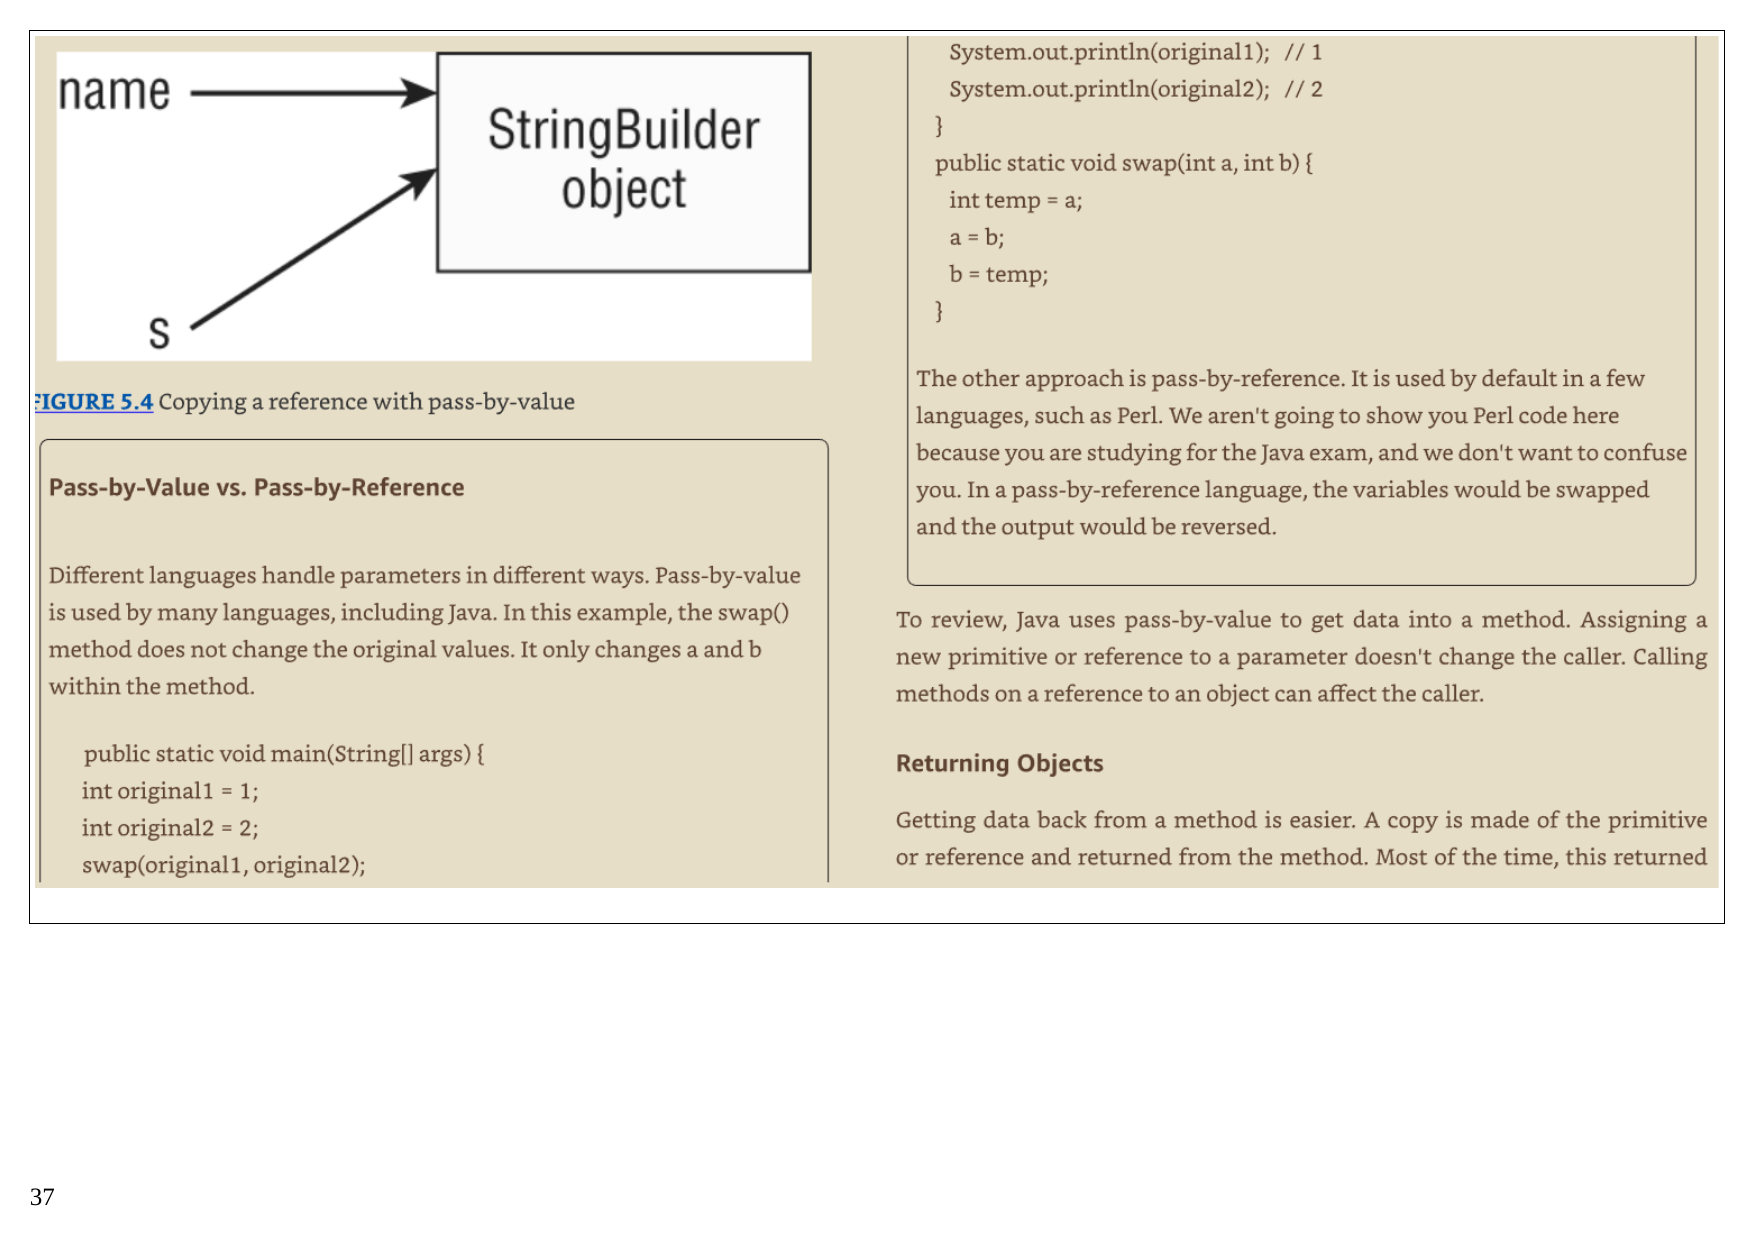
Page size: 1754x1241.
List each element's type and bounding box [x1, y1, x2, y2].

table_cell [30, 31, 1724, 922]
picture [35, 36, 1719, 888]
